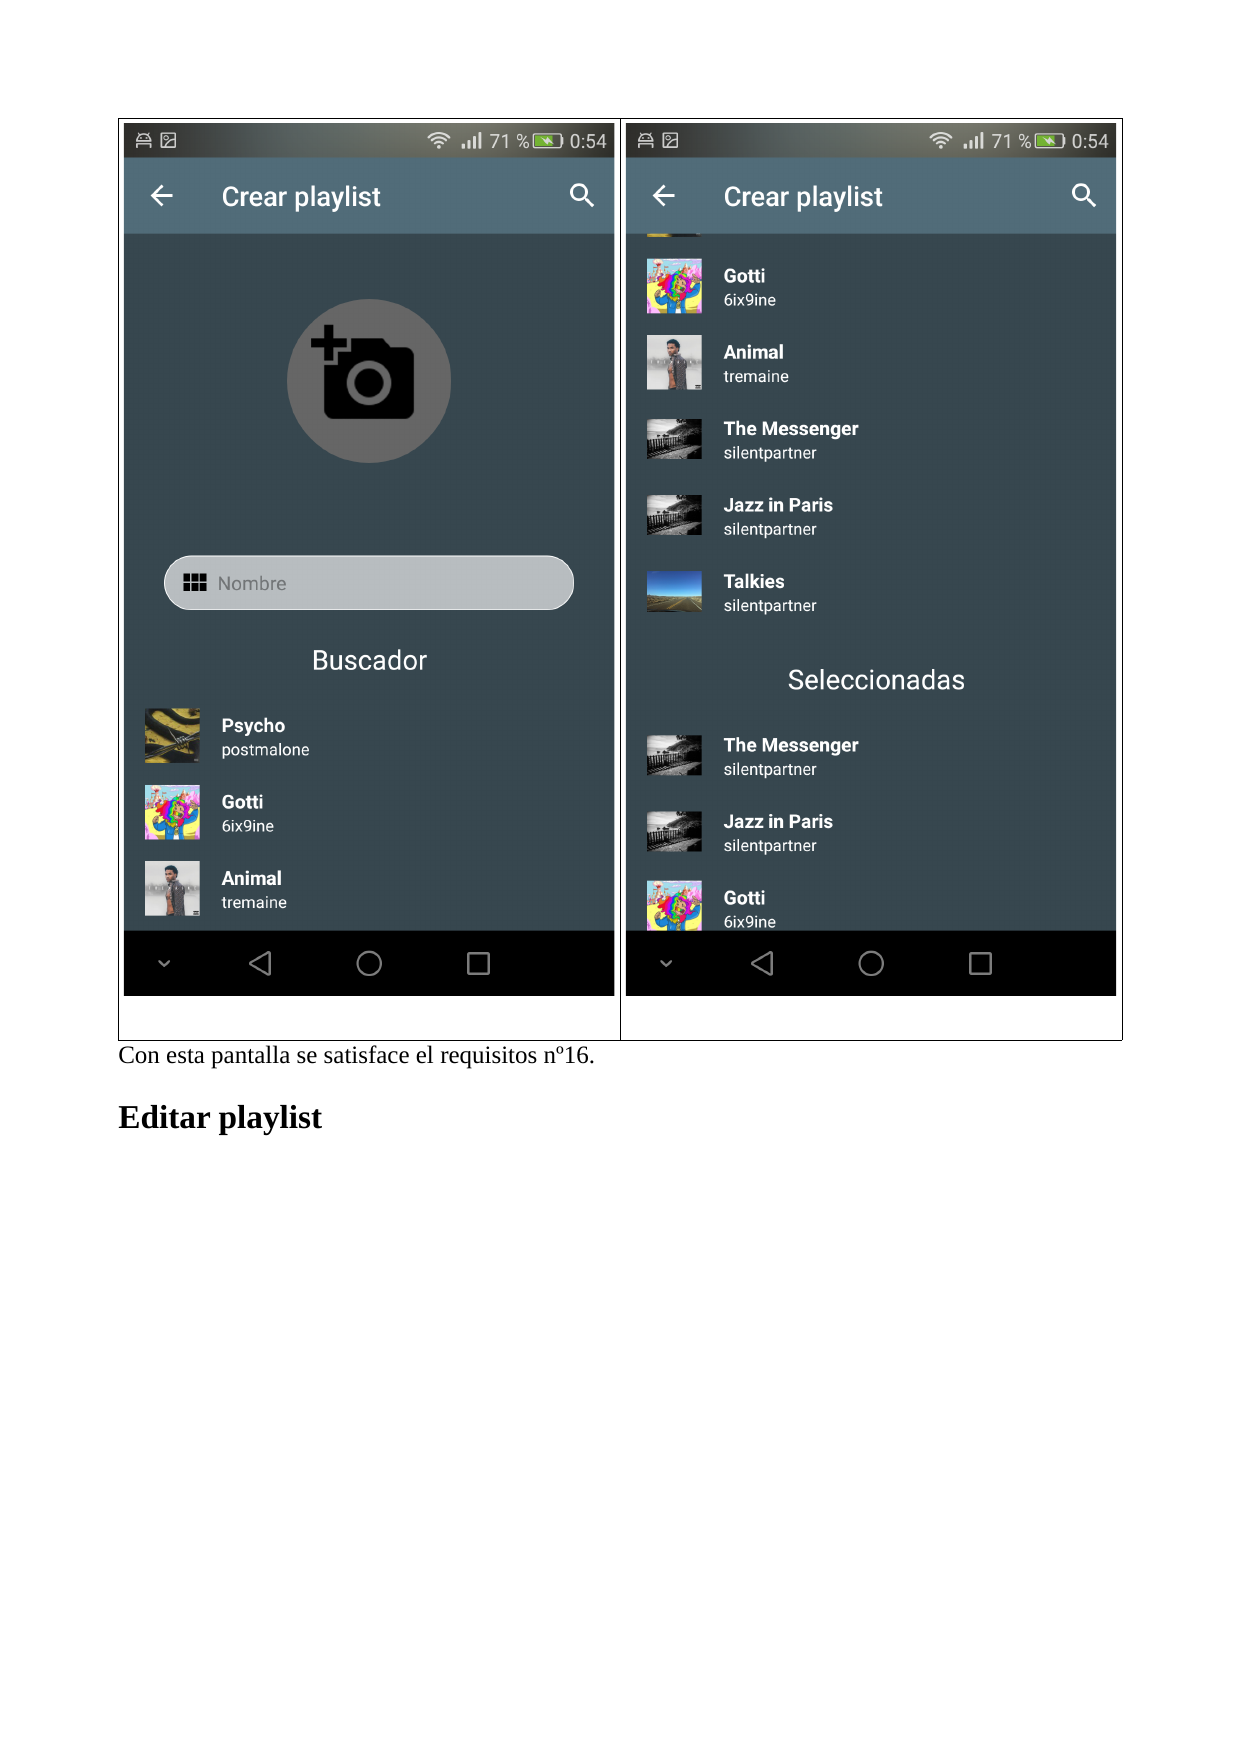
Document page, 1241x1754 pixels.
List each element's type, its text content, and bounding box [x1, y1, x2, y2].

picture [123, 123, 615, 996]
text Con esta pantalla se satisface el requisitos nº16. [118, 1041, 1122, 1069]
table_header [621, 119, 1122, 1040]
picture [625, 123, 1117, 996]
text Editar playlist [118, 1098, 1122, 1136]
table_header [119, 119, 620, 1040]
